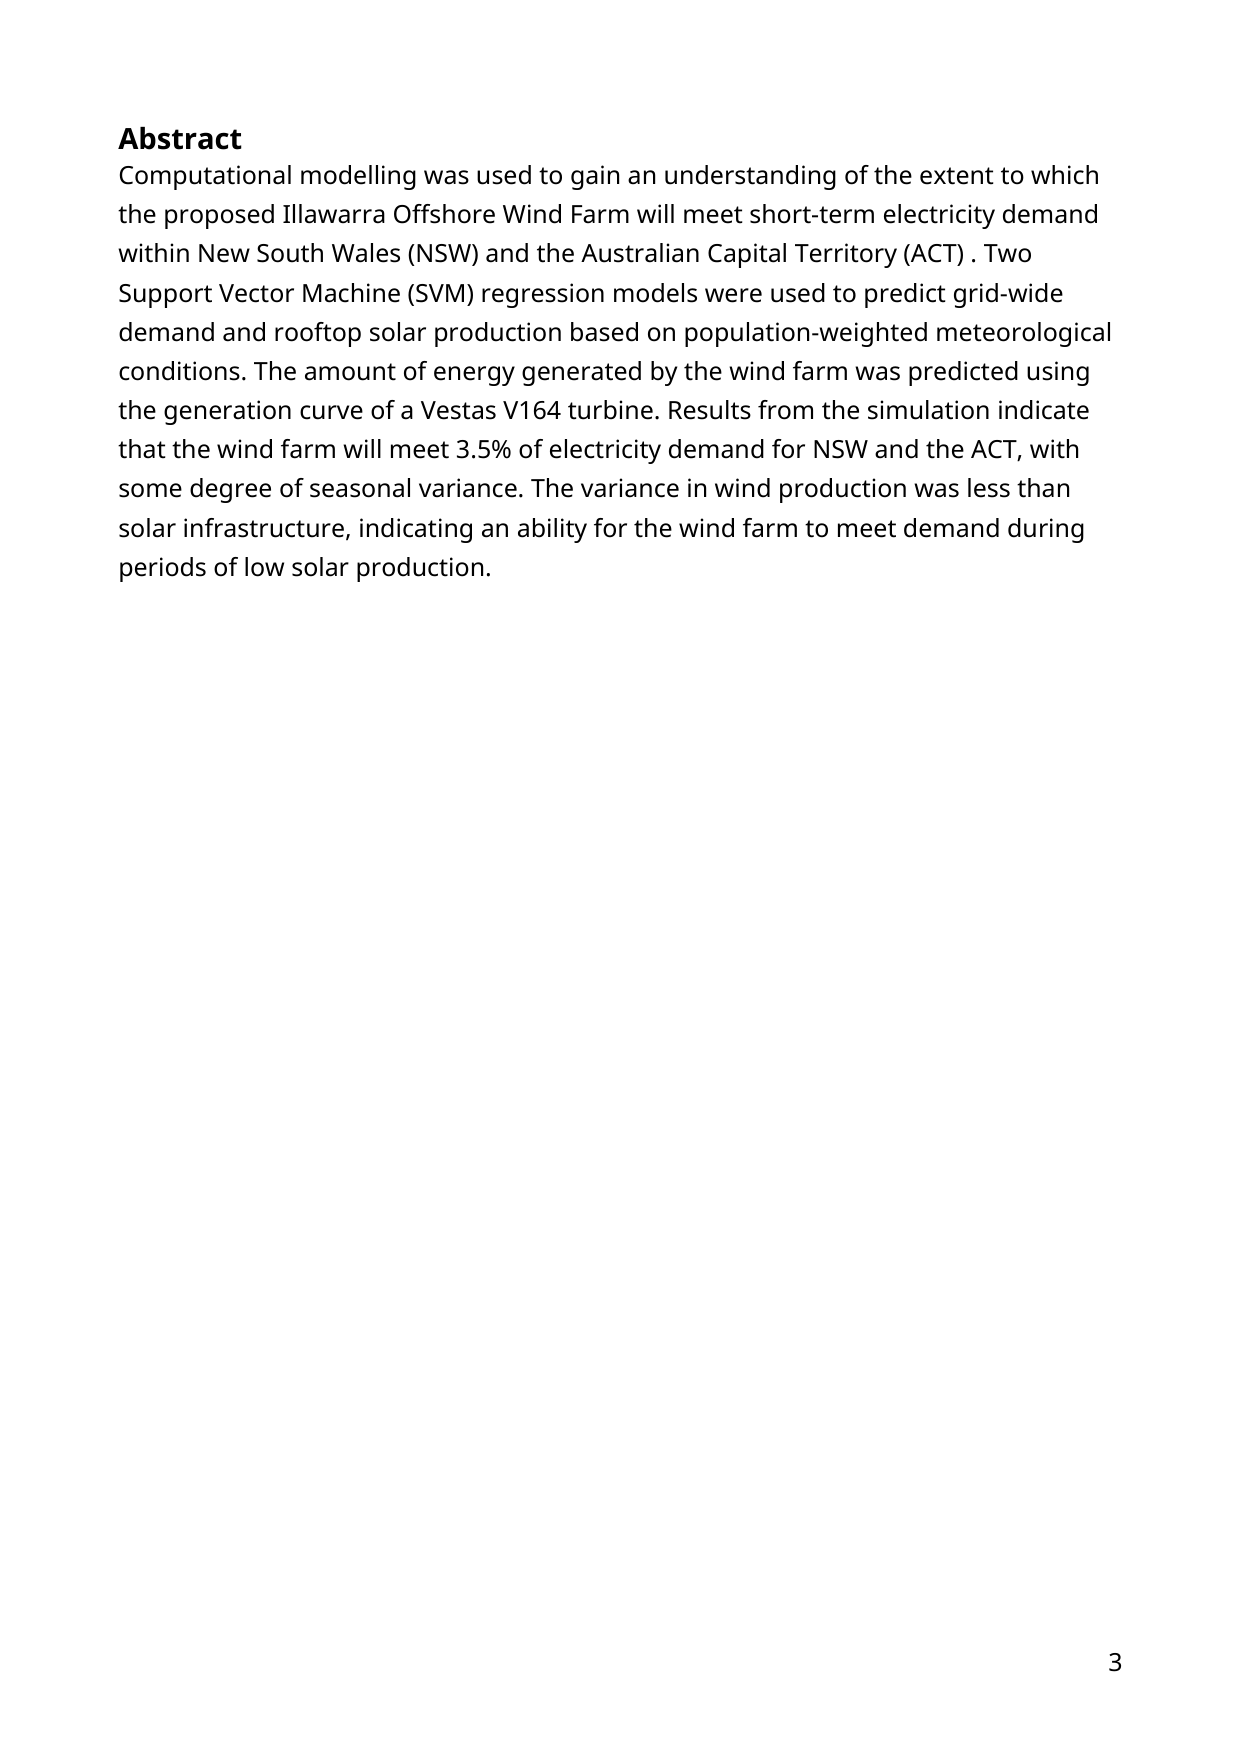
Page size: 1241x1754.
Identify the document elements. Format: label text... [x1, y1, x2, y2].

text Computational modelling was used to gain an understanding of the extent to which the proposed Illawarra Offshore Wind Farm will meet short-term electricity demand within New South Wales (NSW) and the Australian Capital Territory (ACT) . Two Support Vector Machine (SVM) regression models were used to predict grid-wide demand and rooftop solar production based on population-weighted meteorological conditions. The amount of energy generated by the wind farm was predicted using the generation curve of a Vestas V164 turbine. Results from the simulation indicate that the wind farm will meet 3.5% of electricity demand for NSW and the ACT, with some degree of seasonal variance. The variance in wind production was less than solar infrastructure, indicating an ability for the wind farm to meet demand during periods of low solar production. [118, 158, 1122, 583]
subtitle Abstract [118, 118, 1122, 158]
